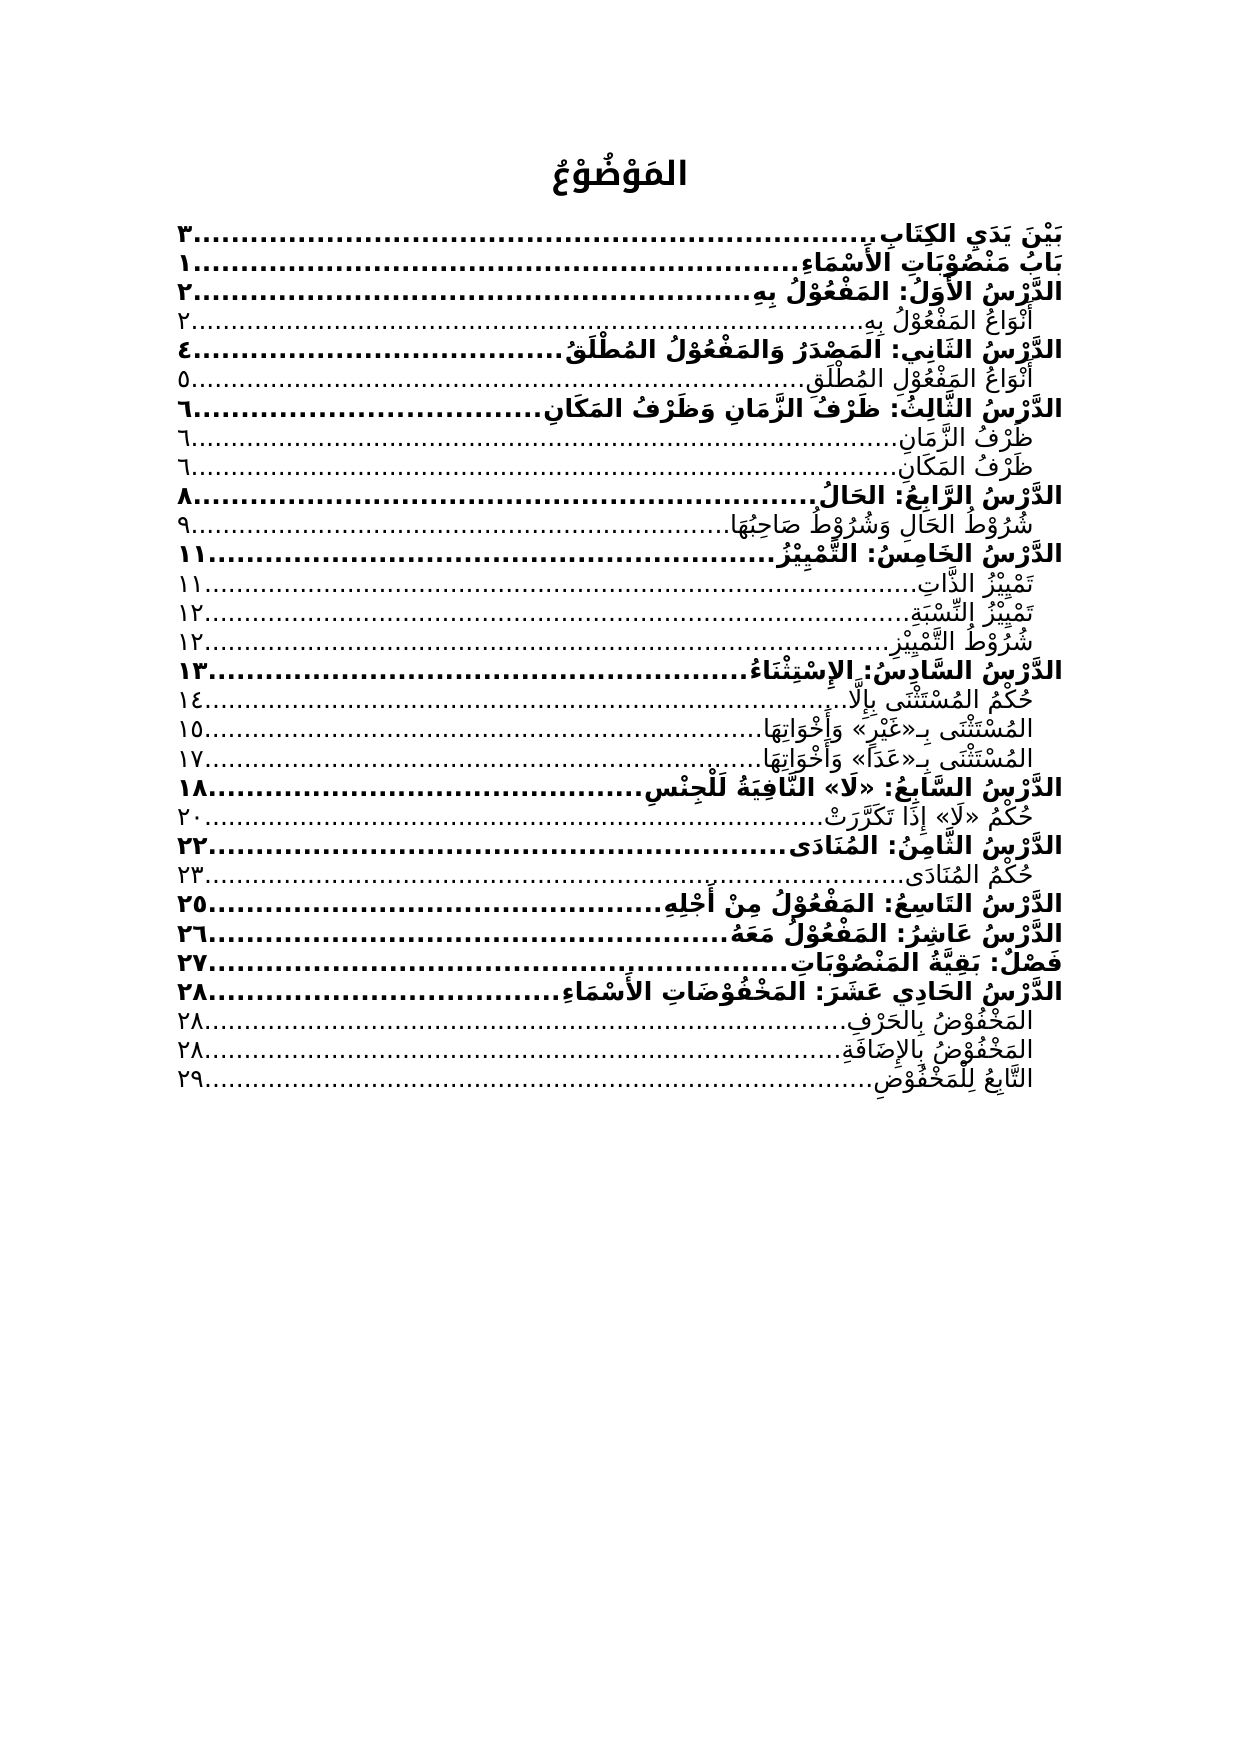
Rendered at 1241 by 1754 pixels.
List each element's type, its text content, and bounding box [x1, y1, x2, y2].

text ظَرْفُ المَكَانِ ٦ [177, 452, 1033, 481]
text تَمْيِيْزُ النِّسْبَةِ ١٢ [177, 598, 1033, 627]
text الدَّرْسُ السَّابِعُ: «لَا» النَّافِيَةُ لَلْجِنْسِ ١٨ [177, 773, 1063, 802]
text شُرُوْطُ الحَالِ وَشُرُوْطُ صَاحِبُهَا ٩ [177, 511, 1033, 540]
text الدَّرْسُ التَاسِعُ: المَفْعُوْلُ مِنْ أَجْلِهِ ٢٥ [177, 890, 1063, 919]
text فَصْلٌ: بَقِيَّةُ المَنْصُوْبَاتِ ٢٧ [177, 948, 1063, 977]
text الدَّرْسُ السَّادِسُ: الإِسْتِثْنَاءُ ١٣ [177, 656, 1063, 686]
text الدَّرْسُ عَاشِرُ: المَفْعُوْلُ مَعَهُ ٢٦ [177, 919, 1063, 948]
text حُكْمُ المُسْتَثْنَى بِإِلَّا ١٤ [177, 686, 1033, 715]
text شُرُوْطُ التَّمْيِيْزِ ١٢ [177, 627, 1033, 656]
text التَّابِعُ لِلْمَخْفُوْضِ ٢٩ [177, 1065, 1033, 1094]
text الدَّرْسُ الحَادِي عَشَرَ: المَخْفُوْضَاتِ الأَسْمَاءِ ٢٨ [177, 977, 1063, 1006]
text أَنْوَاعُ المَفْعُوْلُ بِهِ ٢ [177, 306, 1033, 336]
text بَابُ مَنْصُوْبَاتِ الأَسْمَاءِ ١ [177, 248, 1063, 277]
text الدَّرْسُ الثَّامِنُ: المُنَادَى ٢٢ [177, 831, 1063, 861]
text تَمْيِيْزُ الذَّاتِ ١١ [177, 569, 1033, 598]
text المَخْفُوْضُ بِالإِضَافَةِ ٢٨ [177, 1036, 1033, 1065]
text الدَّرْسُ الثَّالِثُ: ظَرْفُ الزَّمَانِ وَظَرْفُ المَكَانِ ٦ [177, 394, 1063, 423]
text الدَّرْسُ الأَوَلُ: المَفْعُوْلُ بِهِ ٢ [177, 277, 1063, 306]
text الدَّرْسُ الرَّابِعُ: الحَالُ ٨ [177, 481, 1063, 511]
subtitle المَوْضُوْعُ [177, 143, 1063, 206]
text حُكْمُ المُنَادَى ٢٣ [177, 861, 1033, 890]
text المَخْفُوْضُ بِالحَرْفِ ٢٨ [177, 1006, 1033, 1036]
text ظَرْفُ الزَّمَانِ ٦ [177, 423, 1033, 452]
text الدَّرْسُ الخَامِسُ: التَّمْيِيْزُ ١١ [177, 540, 1063, 569]
text أَنْوَاعُ المَفْعُوْلِ المُطْلَقِ ٥ [177, 365, 1033, 394]
text حُكْمُ «لَا» إِذَا تَكَرَّرَتْ ٢٠ [177, 802, 1033, 831]
text المُسْتَثْنَى بِـ«غَيْرٍ» وَأَخْوَاتِهَا ١٥ [177, 715, 1033, 744]
text الدَّرْسُ الثَانِي: المَصْدَرُ وَالمَفْعُوْلُ المُطْلَقُ ٤ [177, 336, 1063, 365]
text المُسْتَثْنَى بِـ«عَدَا» وَأَخْوَاتِهَا ١٧ [177, 744, 1033, 773]
text بَيْنَ يَدَيِ الكِتَابِ ٣ [177, 219, 1063, 248]
